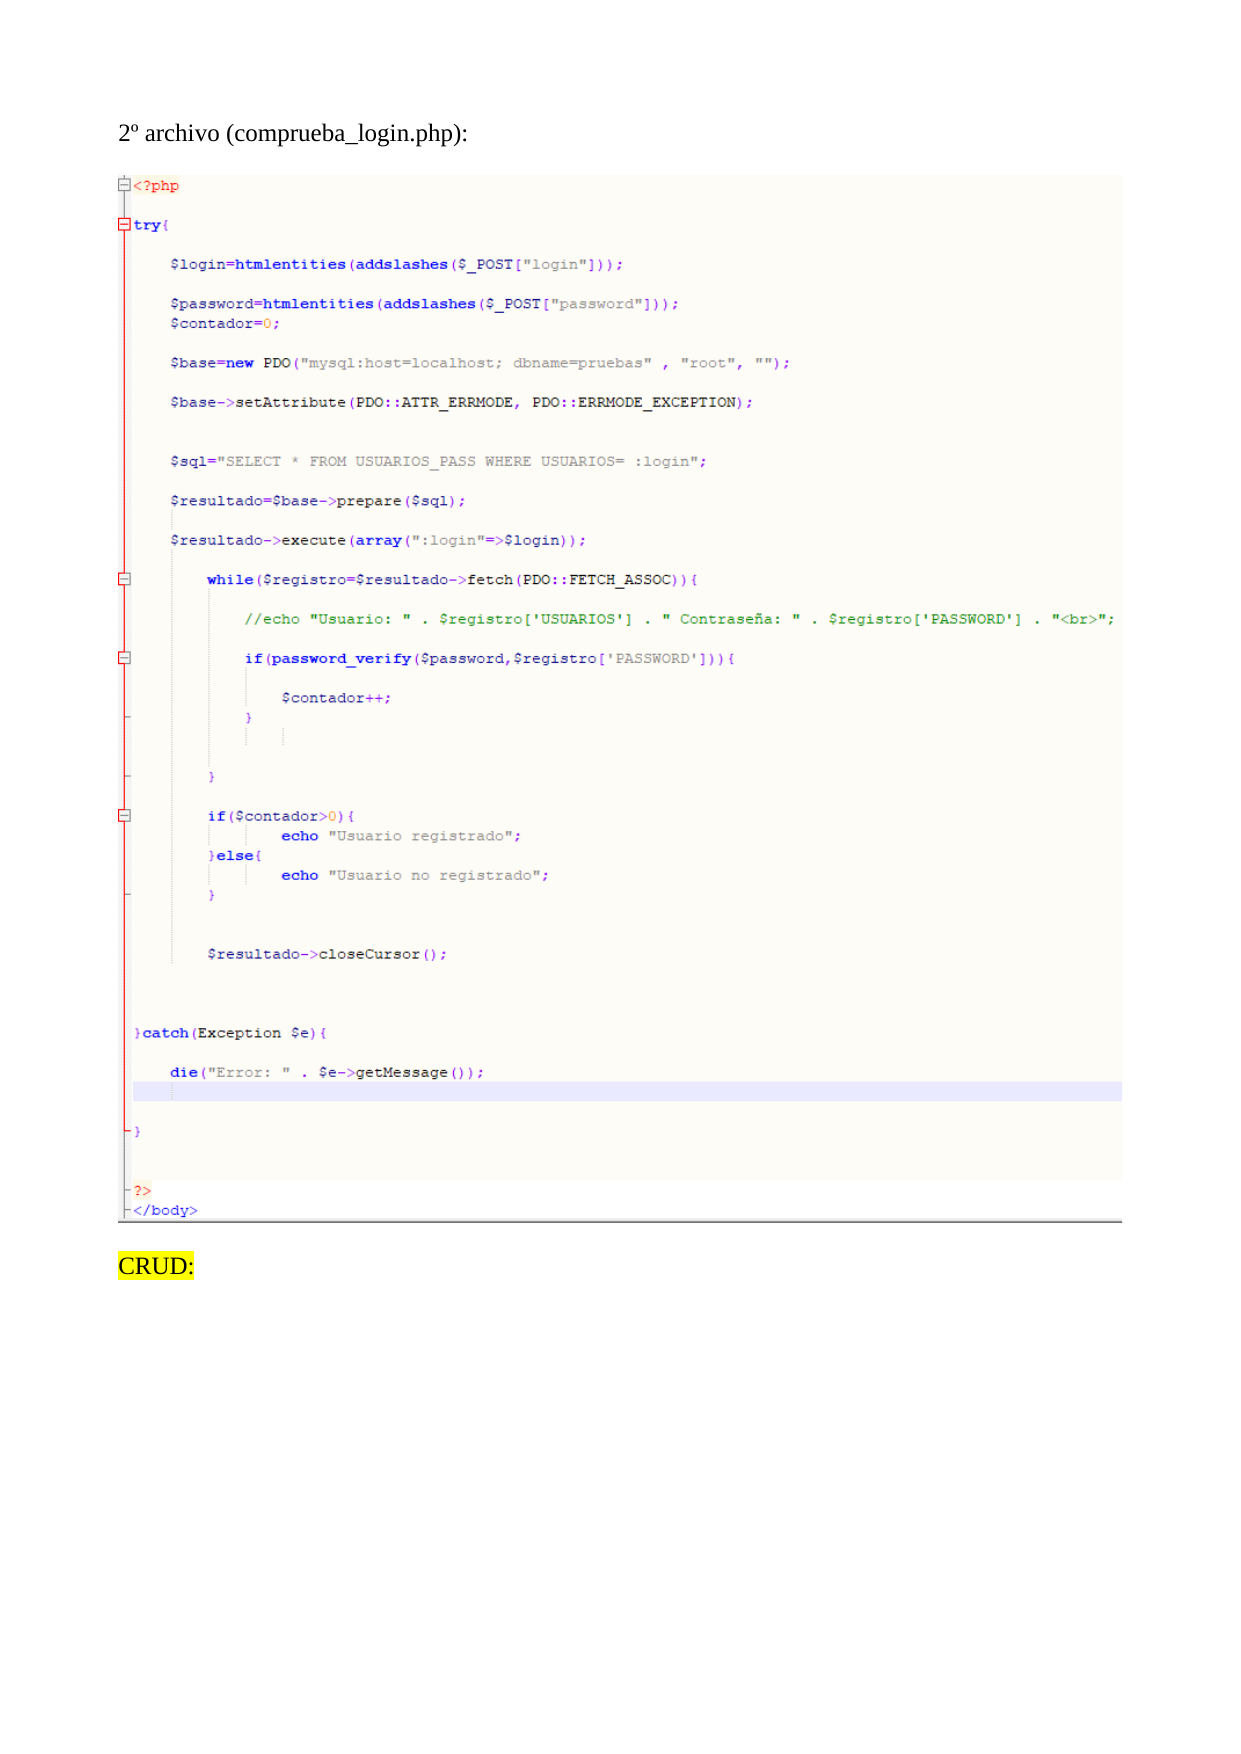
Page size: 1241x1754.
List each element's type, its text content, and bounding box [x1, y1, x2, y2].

text CRUD: [118, 1251, 1122, 1280]
picture [118, 175, 1123, 1223]
text 2º archivo (comprueba_login.php): [118, 118, 1122, 147]
